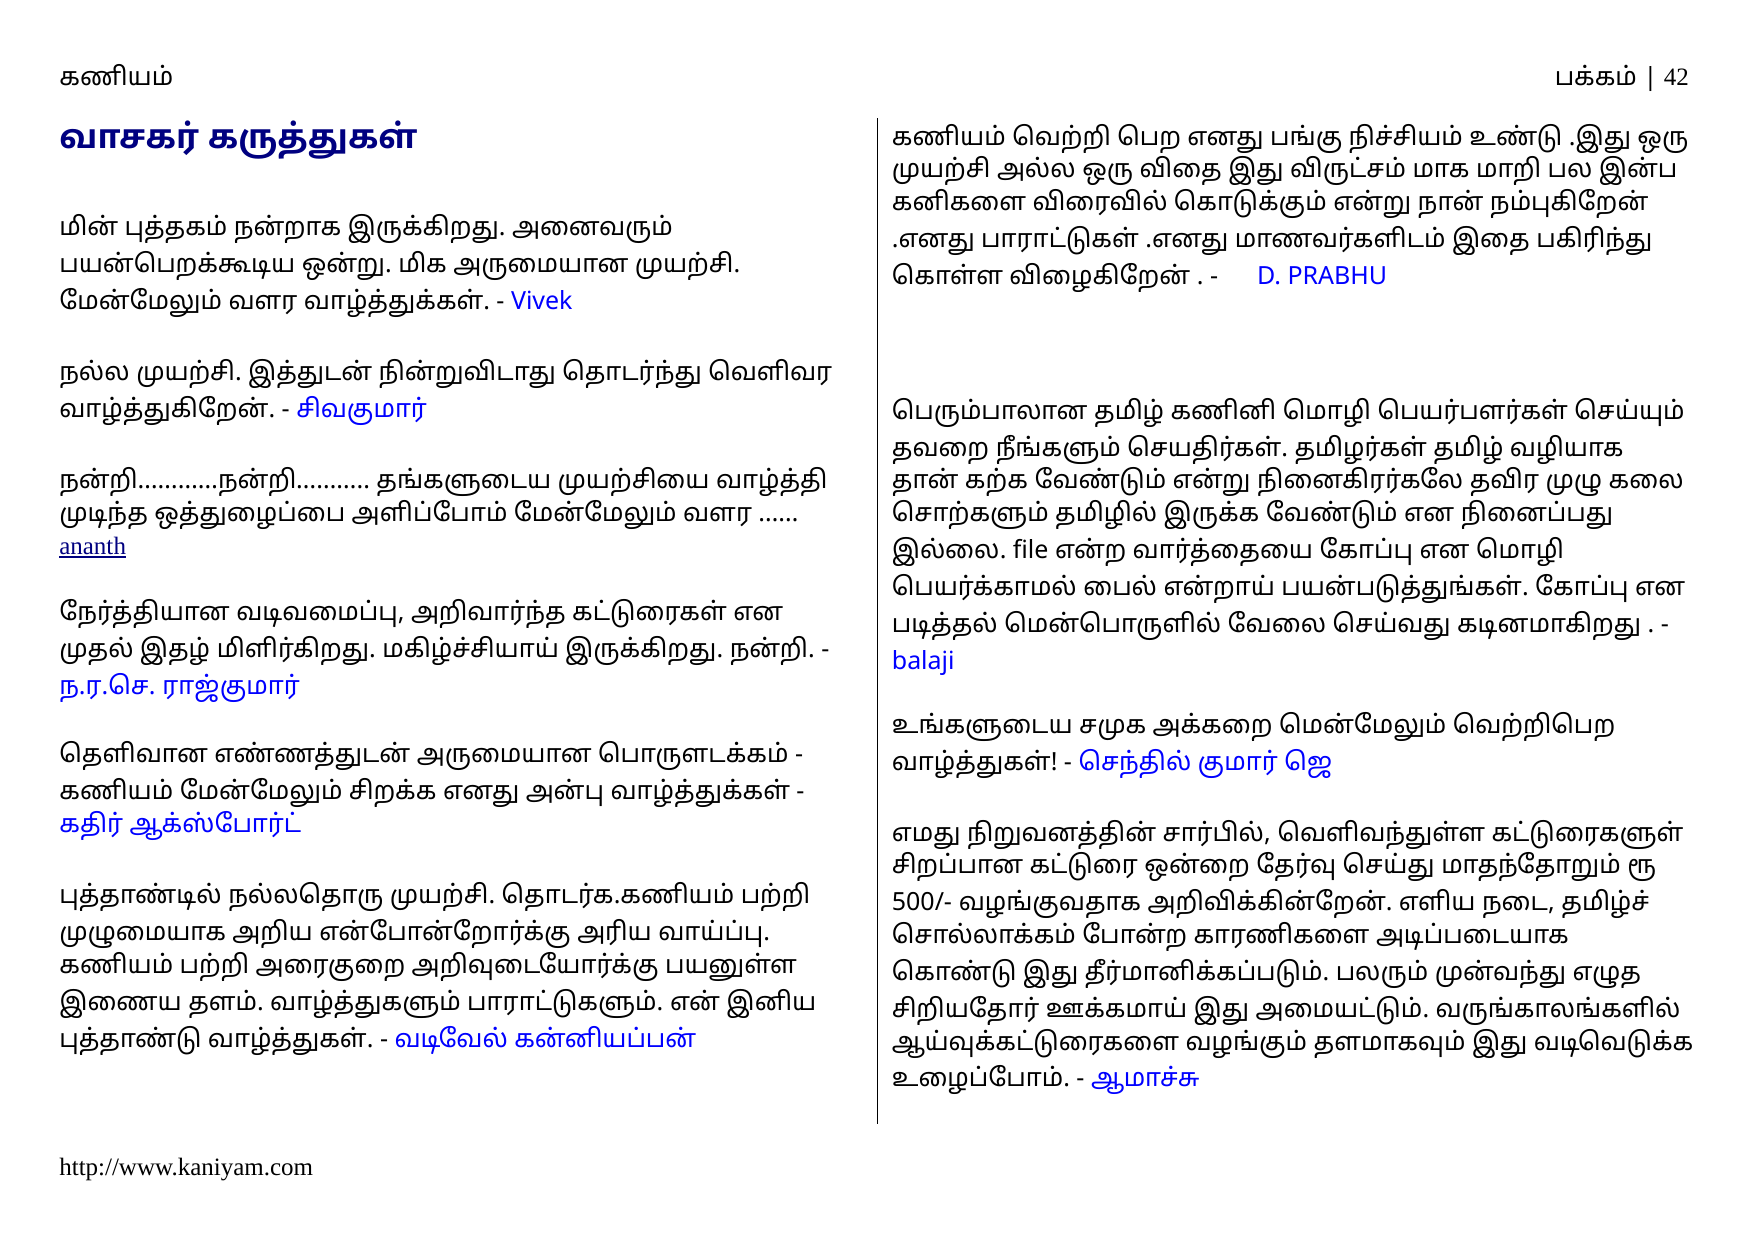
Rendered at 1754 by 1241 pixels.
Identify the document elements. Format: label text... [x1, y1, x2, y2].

subtitle தெளிவான எண்ணத்துடன் அருமையான பொருளடக்கம் -கணியம் மேன்மேலும் சிறக்க எனது அன்பு வாழ்த்துக்கள் -கதிர் ஆக்ஸ்போர்ட் [59, 736, 862, 843]
subtitle நேர்த்தியான வடிவமைப்பு, அறிவார்ந்த கட்டுரைகள் என முதல் இதழ் மிளிர்கிறது. மகிழ்ச்சியாய் இருக்கிறது. நன்றி. -ந.ர.செ. ராஜ்குமார் [59, 594, 862, 702]
subtitle நன்றி…………நன்றி……….. தங்களுடைய முயற்சியை வாழ்த்தி முடிந்த ஒத்துழைப்பை அளிப்போம் மேன்மேலும் வளர ……ananth [59, 462, 862, 560]
subtitle வாசகர் கருத்துகள் [59, 118, 862, 162]
subtitle பெரும்பாலான தமிழ் கணினி மொழி பெயர்பளர்கள் செய்யும் தவறை நீங்களும் செயதிர்கள். தமிழர்கள் தமிழ் வழியாக தான் கற்க வேண்டும் என்று நினைகிரர்கலே தவிர முழு கலை சொற்களும் தமிழில் இருக்க வேண்டும் என நினைப்பது இல்லை. file என்ற வார்த்தையை கோப்பு என மொழி பெயர்க்காமல் பைல் என்றாய் பயன்படுத்துங்கள். கோப்பு என படித்தல் மென்பொருளில் வேலை செய்வது கடினமாகிறது . - balaji [892, 397, 1695, 677]
subtitle மின் புத்தகம் நன்றாக இருக்கிறது. அனைவரும் பயன்பெறக்கூடிய ஒன்று. மிக அருமையான முயற்சி. மேன்மேலும் வளர வாழ்த்துக்கள். - Vivek [59, 208, 862, 319]
subtitle உங்களுடைய சமுக அக்கறை மென்மேலும் வெற்றிபெற வாழ்த்துகள்! - செந்தில் குமார் ஜெ [892, 711, 1695, 780]
subtitle நல்ல முயற்சி. இத்துடன் நின்றுவிடாது தொடர்ந்து வெளிவர வாழ்த்துகிறேன். - சிவகுமார் [59, 353, 862, 427]
subtitle கணியம் வெற்றி பெற எனது பங்கு நிச்சியம் உண்டு .இது ஒரு முயற்சி அல்ல ஒரு விதை இது விருட்சம் மாக மாறி பல இன்ப கனிகளை விரைவில் கொடுக்கும் என்று நான் நம்புகிறேன் .எனது பாராட்டுகள் .எனது மாணவர்களிடம் இதை பகிரிந்து கொள்ள விழைகிறேன் . - D. PRABHU [892, 118, 1695, 295]
subtitle புத்தாண்டில் நல்லதொரு முயற்சி. தொடர்க.கணியம் பற்றி முழுமையாக அறிய என்போன்றோர்க்கு அரிய வாய்ப்பு. கணியம் பற்றி அரைகுறை அறிவுடையோர்க்கு பயனுள்ள இணைய தளம். வாழ்த்துகளும் பாராட்டுகளும். என் இனிய புத்தாண்டு வாழ்த்துகள். - வடிவேல் கன்னியப்பன் [59, 877, 862, 1057]
subtitle எமது நிறுவனத்தின் சார்பில், வெளிவந்துள்ள கட்டுரைகளுள் சிறப்பான கட்டுரை ஒன்றை தேர்வு செய்து மாதந்தோறும் ரூ 500/- வழங்குவதாக அறிவிக்கின்றேன். எளிய நடை, தமிழ்ச் சொல்லாக்கம் போன்ற காரணிகளை அடிப்படையாக கொண்டு இது தீர்மானிக்கப்படும். பலரும் முன்வந்து எழுத சிறியதோர் ஊக்கமாய் இது அமையட்டும். வருங்காலங்களில் ஆய்வுக்கட்டுரைகளை வழங்கும் தளமாகவும் இது வடிவெடுக்க உழைப்போம். - ஆமாச்சு [892, 814, 1695, 1097]
